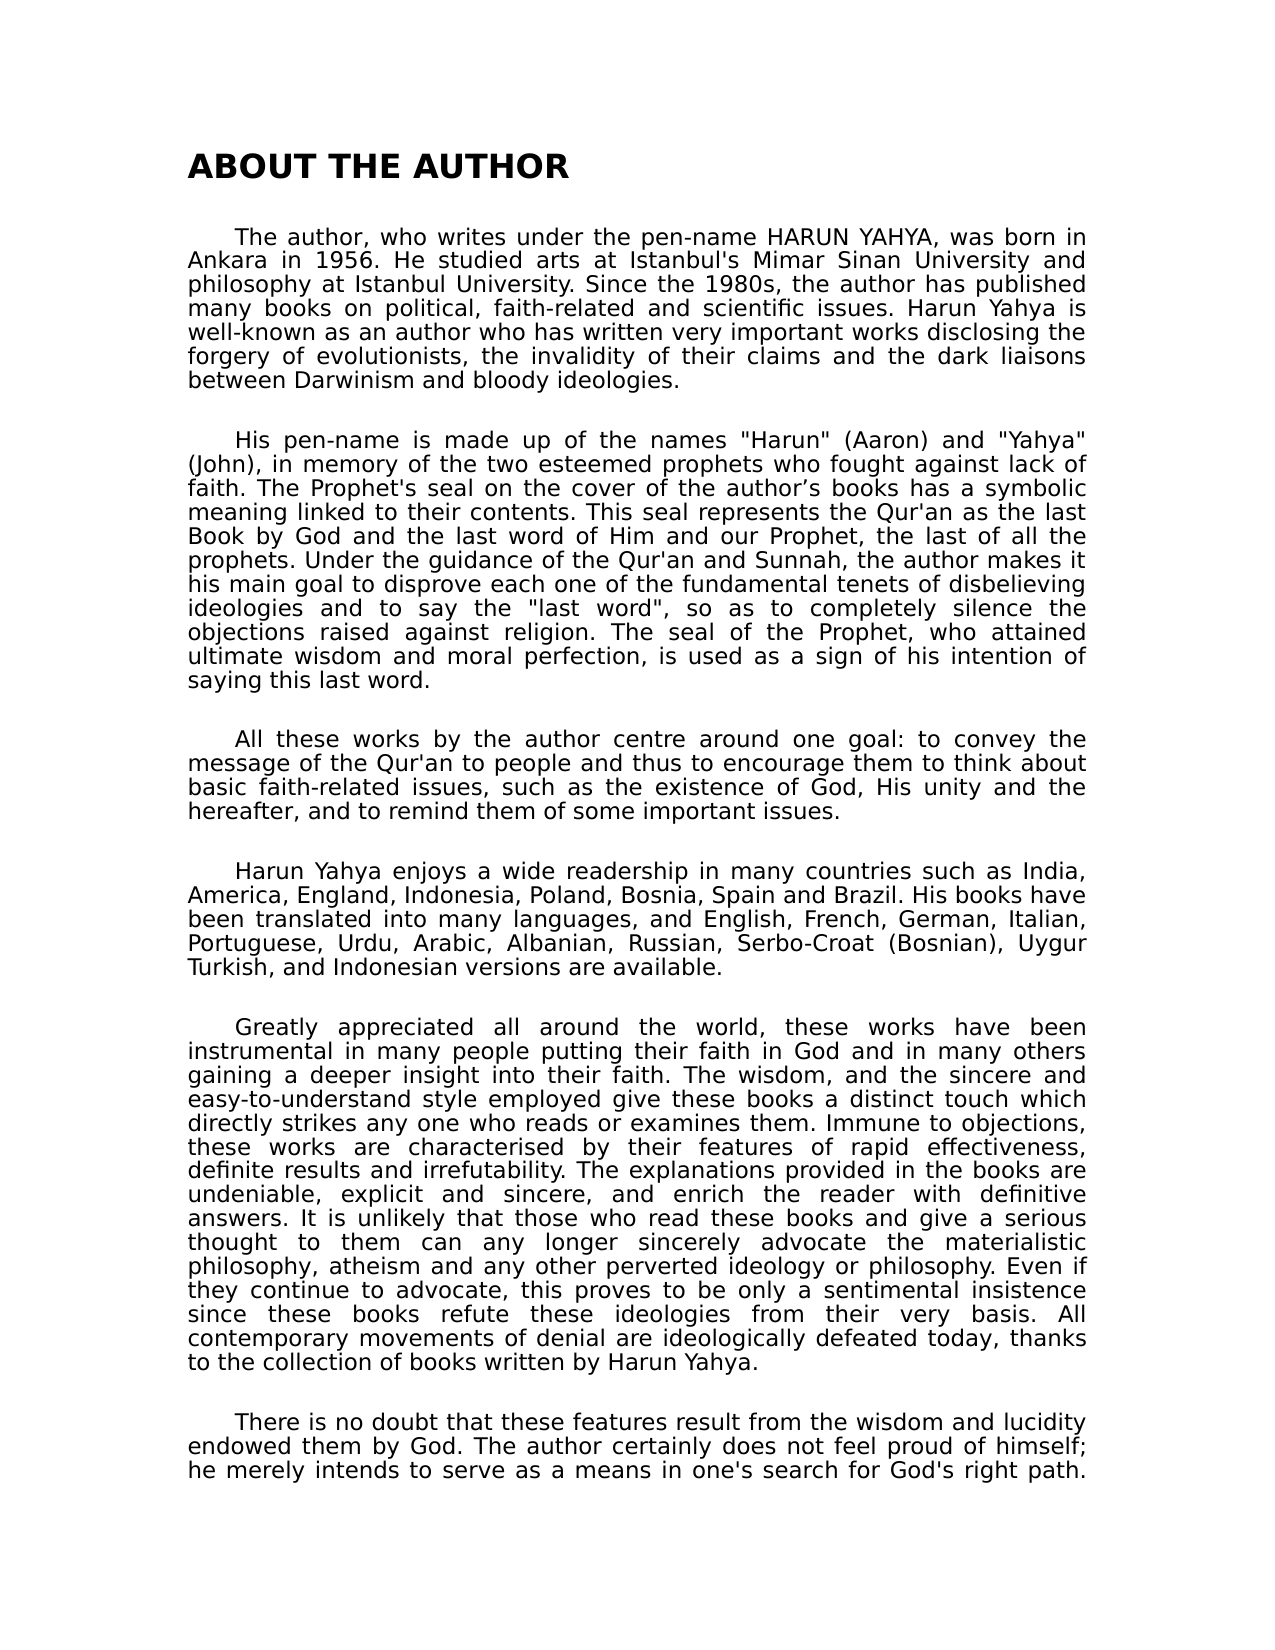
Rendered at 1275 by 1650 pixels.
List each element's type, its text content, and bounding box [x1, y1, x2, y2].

text His pen-name is made up of the names "Harun" (Aaron) and "Yahya" (John), in memory of the two esteemed prophets who fought against lack of faith. The Prophet's seal on the cover of the author’s books has a symbolic meaning linked to their contents. This seal represents the Qur'an as the last Book by God and the last word of Him and our Prophet, the last of all the prophets. Under the guidance of the Qur'an and Sunnah, the author makes it his main goal to disprove each one of the fundamental tenets of disbelieving ideologies and to say the "last word", so as to completely silence the objections raised against religion. The seal of the Prophet, who attained ultimate wisdom and moral perfection, is used as a sign of his intention of saying this last word. [187, 429, 1088, 693]
text Greatly appreciated all around the world, these works have been instrumental in many people putting their faith in God and in many others gaining a deeper insight into their faith. The wisdom, and the sincere and easy-to-understand style employed give these books a distinct touch which directly strikes any one who reads or examines them. Immune to objections, these works are characterised by their features of rapid effectiveness, definite results and irrefutability. The explanations provided in the books are undeniable, explicit and sincere, and enrich the reader with definitive answers. It is unlikely that those who read these books and give a serious thought to them can any longer sincerely advocate the materialistic philosophy, atheism and any other perverted ideology or philosophy. Even if they continue to advocate, this proves to be only a sentimental insistence since these books refute these ideologies from their very basis. All contemporary movements of denial are ideologically defeated today, thanks to the collection of books written by Harun Yahya. [187, 1016, 1088, 1375]
text All these works by the author centre around one goal: to convey the message of the Qur'an to people and thus to encourage them to think about basic faith-related issues, such as the existence of God, His unity and the hereafter, and to remind them of some important issues. [187, 729, 1088, 824]
subtitle ABOUT THE AUTHOR [187, 148, 1088, 187]
text Harun Yahya enjoys a wide readership in many countries such as India, America, England, Indonesia, Poland, Bosnia, Spain and Brazil. His books have been translated into many languages, and English, French, German, Italian, Portuguese, Urdu, Arabic, Albanian, Russian, Serbo-Croat (Bosnian), Uygur Turkish, and Indonesian versions are available. [187, 860, 1088, 980]
text The author, who writes under the pen-name HARUN YAHYA, was born in Ankara in 1956. He studied arts at Istanbul's Mimar Sinan University and philosophy at Istanbul University. Since the 1980s, the author has published many books on political, faith-related and scientific issues. Harun Yahya is well-known as an author who has written very important works disclosing the forgery of evolutionists, the invalidity of their claims and the dark liaisons between Darwinism and bloody ideologies. [187, 226, 1088, 393]
text There is no doubt that these features result from the wisdom and lucidity endowed them by God. The author certainly does not feel proud of himself; he merely intends to serve as a means in one's search for God's right path. [187, 1411, 1088, 1483]
